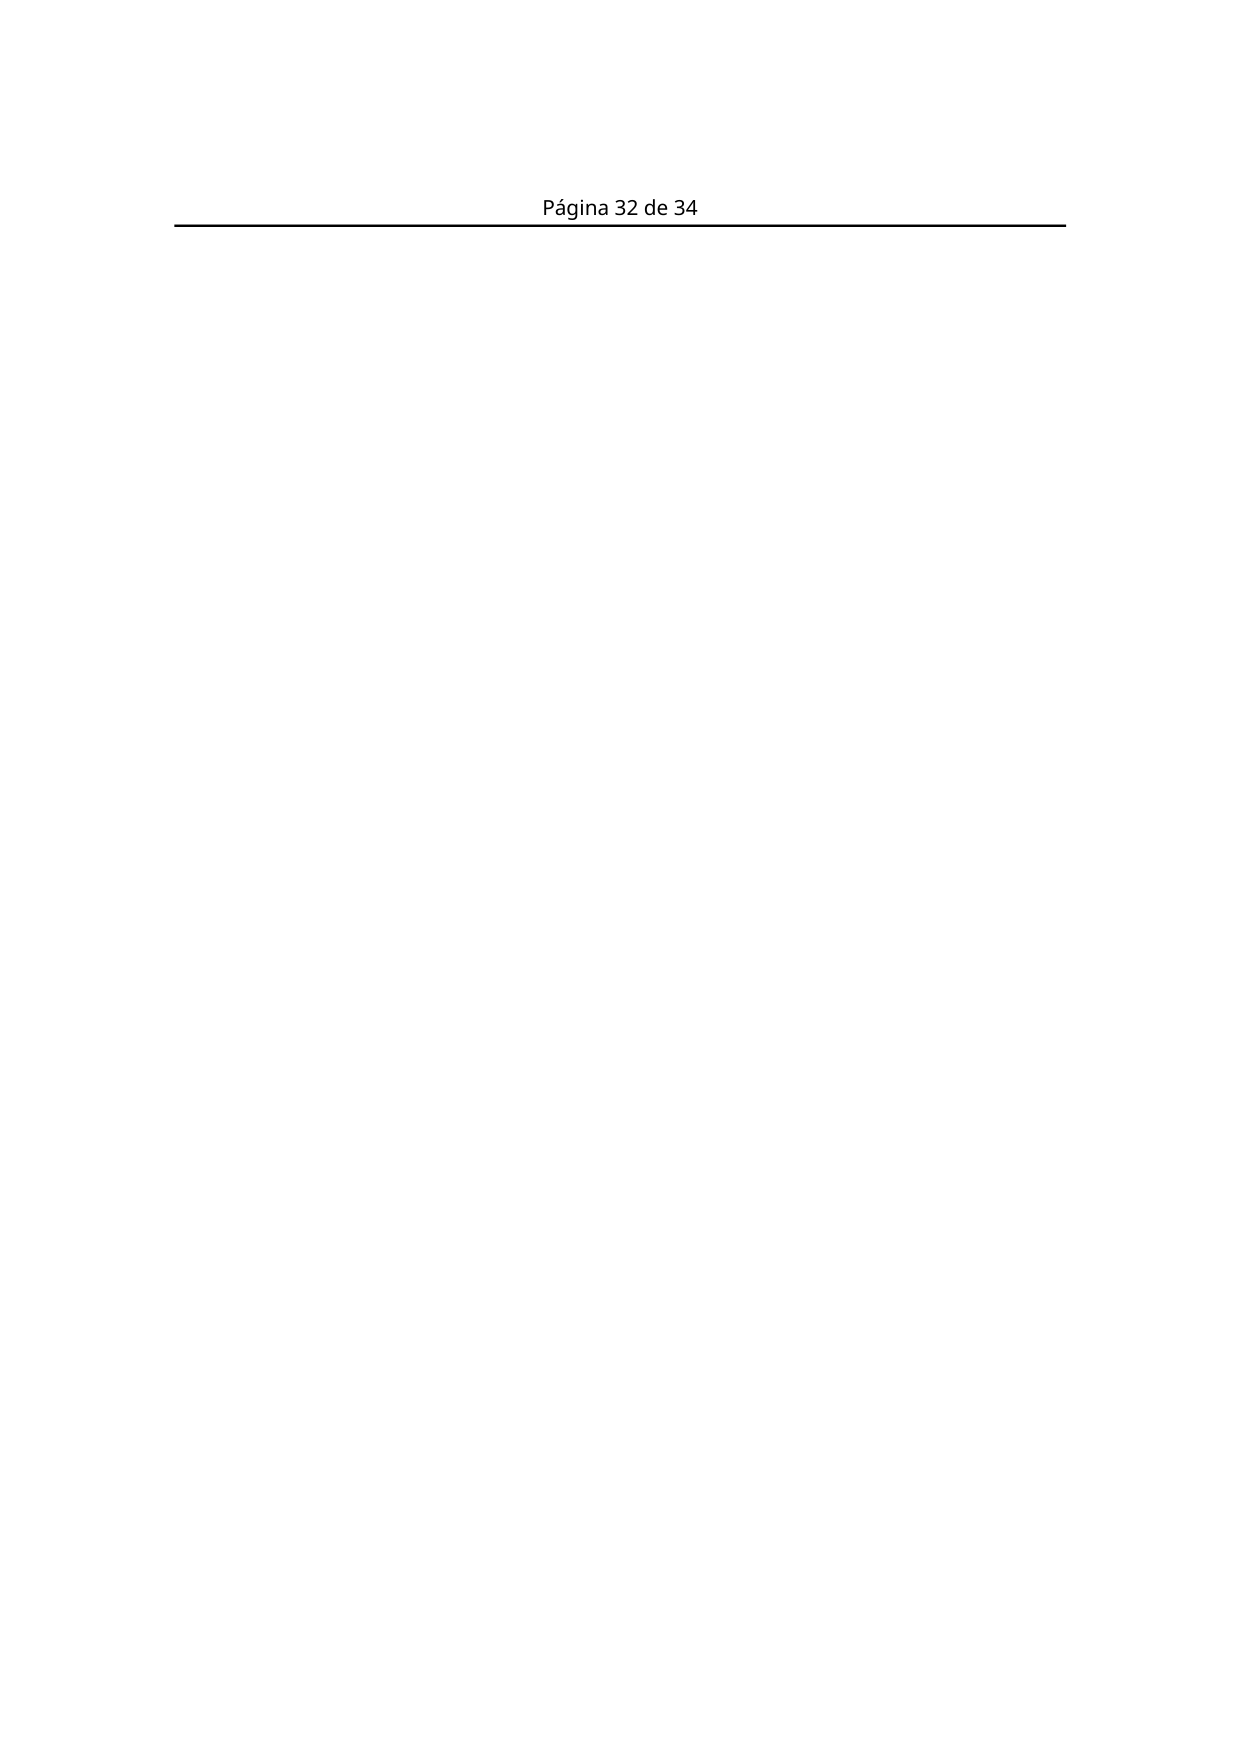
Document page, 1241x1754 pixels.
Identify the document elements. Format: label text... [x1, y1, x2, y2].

text Página 32 de 34 [150, 193, 1089, 221]
